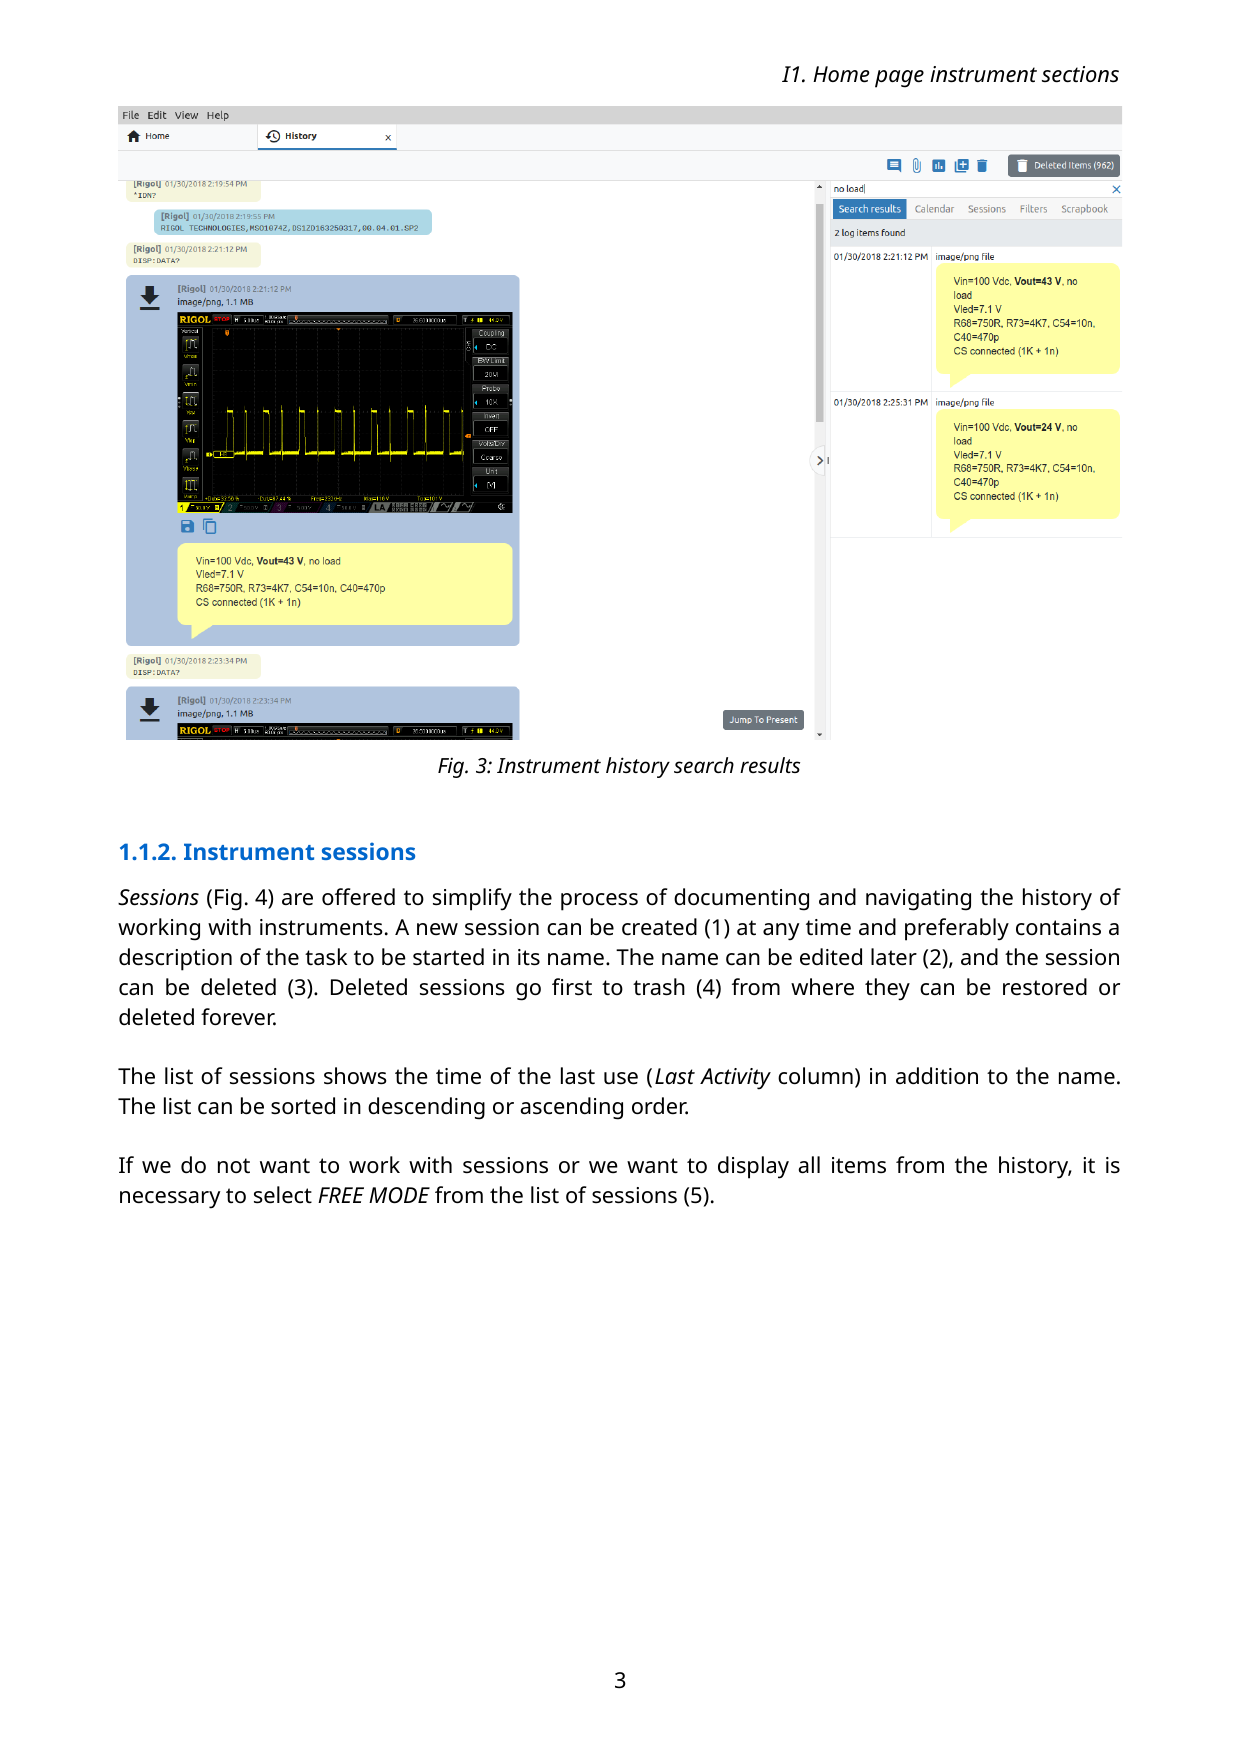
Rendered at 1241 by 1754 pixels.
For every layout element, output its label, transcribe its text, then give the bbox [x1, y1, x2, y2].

subtitle Instrument sessions [118, 836, 1122, 868]
text Fig. 3: Instrument history search results [118, 740, 1122, 780]
text If we do not want to work with sessions or we want to display all items from the history, it is necessary to select FREE MODE from the list of sessions (5). [118, 1151, 1122, 1210]
picture [118, 106, 1123, 740]
text The list of sessions shows the time of the last use (Last Activity column) in addition to the name. The list can be sorted in descending or ascending order. [118, 1061, 1122, 1121]
text Sessions (Fig. 4) are offered to simplify the process of documenting and navigating the history of working with instruments. A new session can be created (1) at any time and preferably contains a description of the task to be started in its name. The name can be edited later (2), and the session can be deleted (3). Deleted sessions go first to trash (4) from where they can be restored or deleted forever. [118, 882, 1122, 1031]
